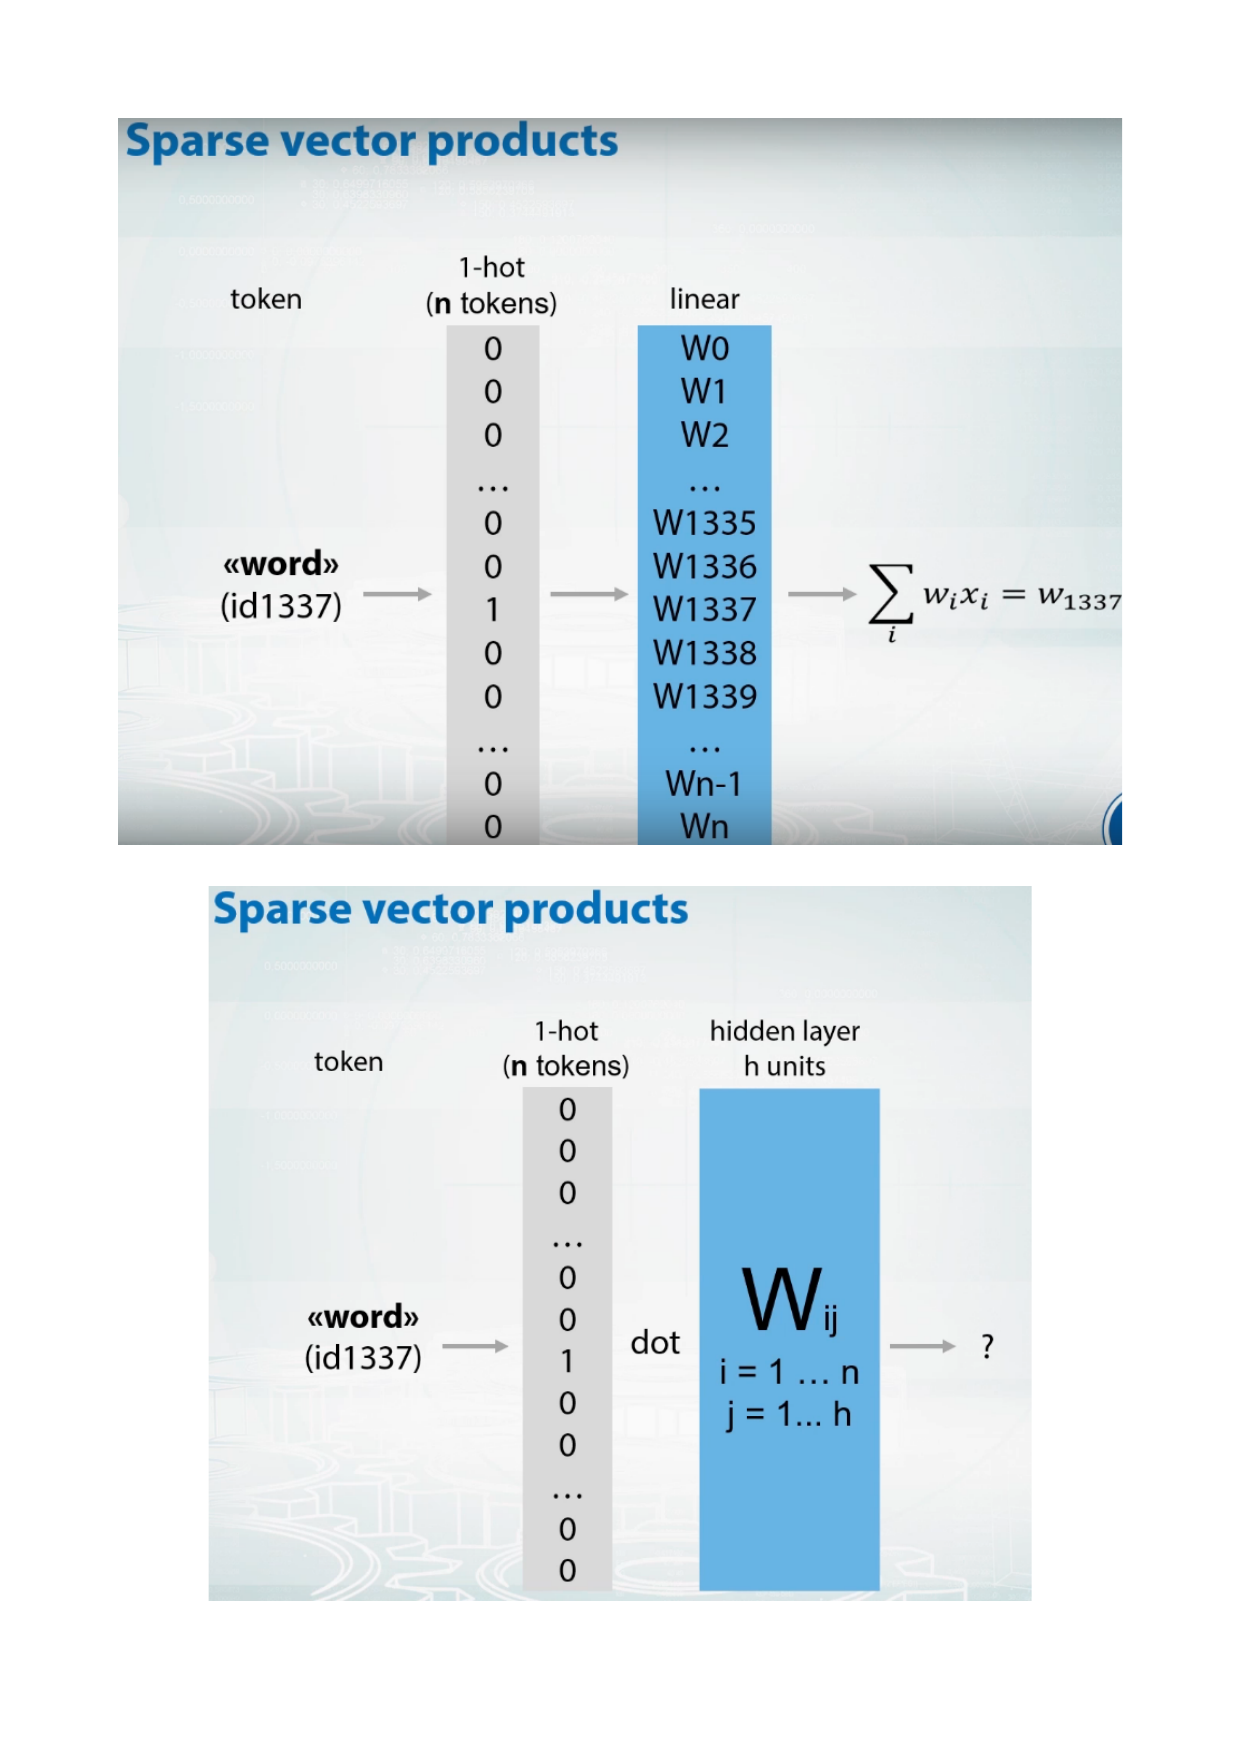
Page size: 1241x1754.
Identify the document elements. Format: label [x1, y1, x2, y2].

picture [118, 118, 1123, 845]
picture [208, 886, 1032, 1601]
